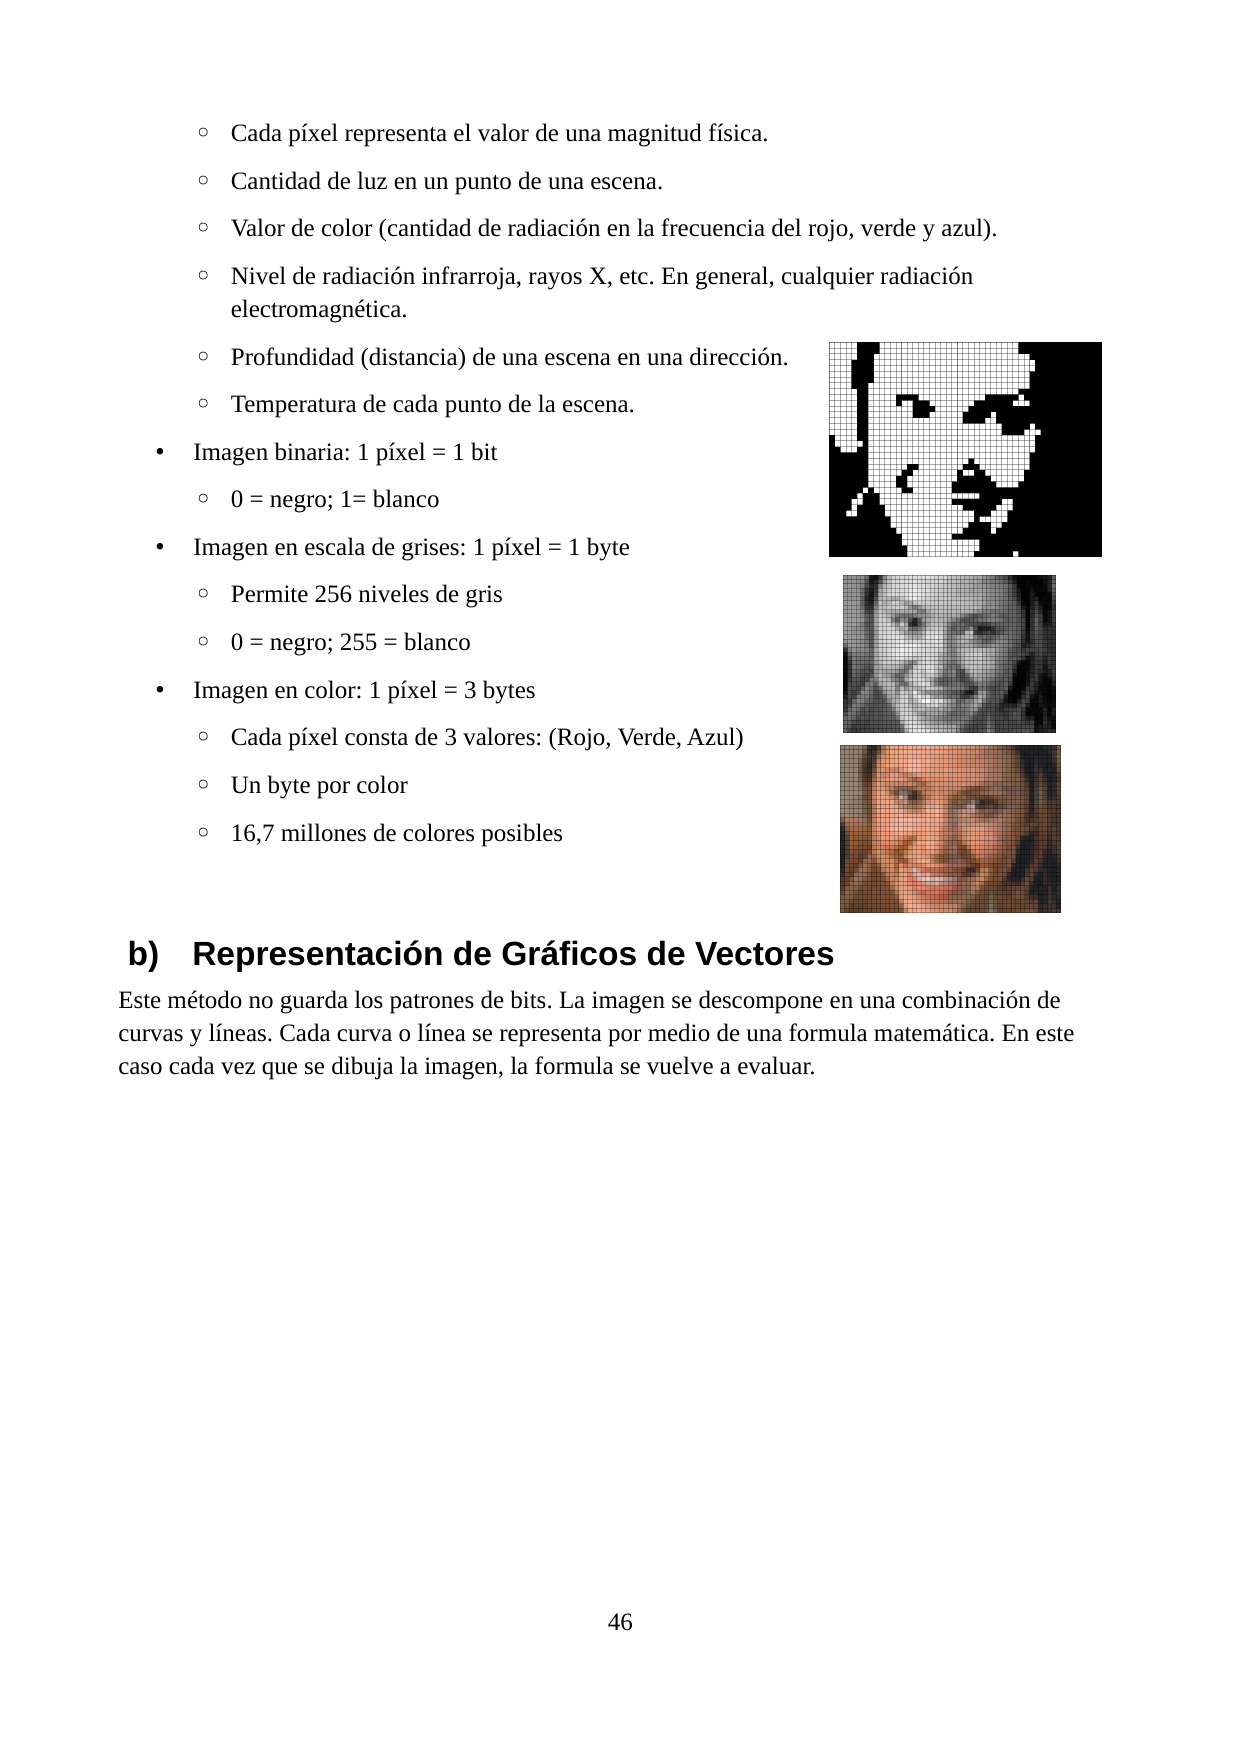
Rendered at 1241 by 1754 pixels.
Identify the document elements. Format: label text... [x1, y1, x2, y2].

list Imagen en escala de grises: 1 píxel = 1 byte [156, 532, 1122, 561]
subtitle Representación de Gráficos de Vectores [118, 934, 1122, 972]
list Temperatura de cada punto de la escena. [193, 389, 829, 418]
list Cantidad de luz en un punto de una escena. [193, 166, 1122, 194]
list 0 = negro; 255 = blanco [193, 627, 843, 656]
picture [843, 575, 1056, 733]
list [1056, 627, 1122, 656]
list [1061, 770, 1122, 799]
list [1056, 579, 1122, 608]
list [1061, 818, 1122, 846]
list 0 = negro; 1= blanco [193, 484, 829, 513]
list [1056, 675, 1122, 703]
list Permite 256 niveles de gris [193, 579, 843, 608]
list Imagen en color: 1 píxel = 3 bytes [156, 675, 843, 703]
list Valor de color (cantidad de radiación en la frecuencia del rojo, verde y azul). [193, 213, 1122, 242]
picture [829, 342, 1102, 557]
list Nivel de radiación infrarroja, rayos X, etc. En general, cualquier radiación electromagnética. [193, 261, 1122, 323]
picture [840, 745, 1061, 913]
list Cada píxel representa el valor de una magnitud física. [193, 118, 1122, 147]
text Este método no guarda los patrones de bits. La imagen se descompone en una combinación de curvas y líneas. Cada curva o línea se representa por medio de una formula matemática. En este caso cada vez que se dibuja la imagen, la formula se vuelve a evaluar. [118, 985, 1122, 1079]
list Cada píxel consta de 3 valores: (Rojo, Verde, Azul) [193, 722, 1122, 751]
list Profundidad (distancia) de una escena en una dirección. [193, 342, 829, 370]
list Un byte por color [193, 770, 840, 799]
list 16,7 millones de colores posibles [193, 818, 840, 846]
list Imagen binaria: 1 píxel = 1 bit [156, 437, 829, 466]
list [1102, 484, 1122, 513]
